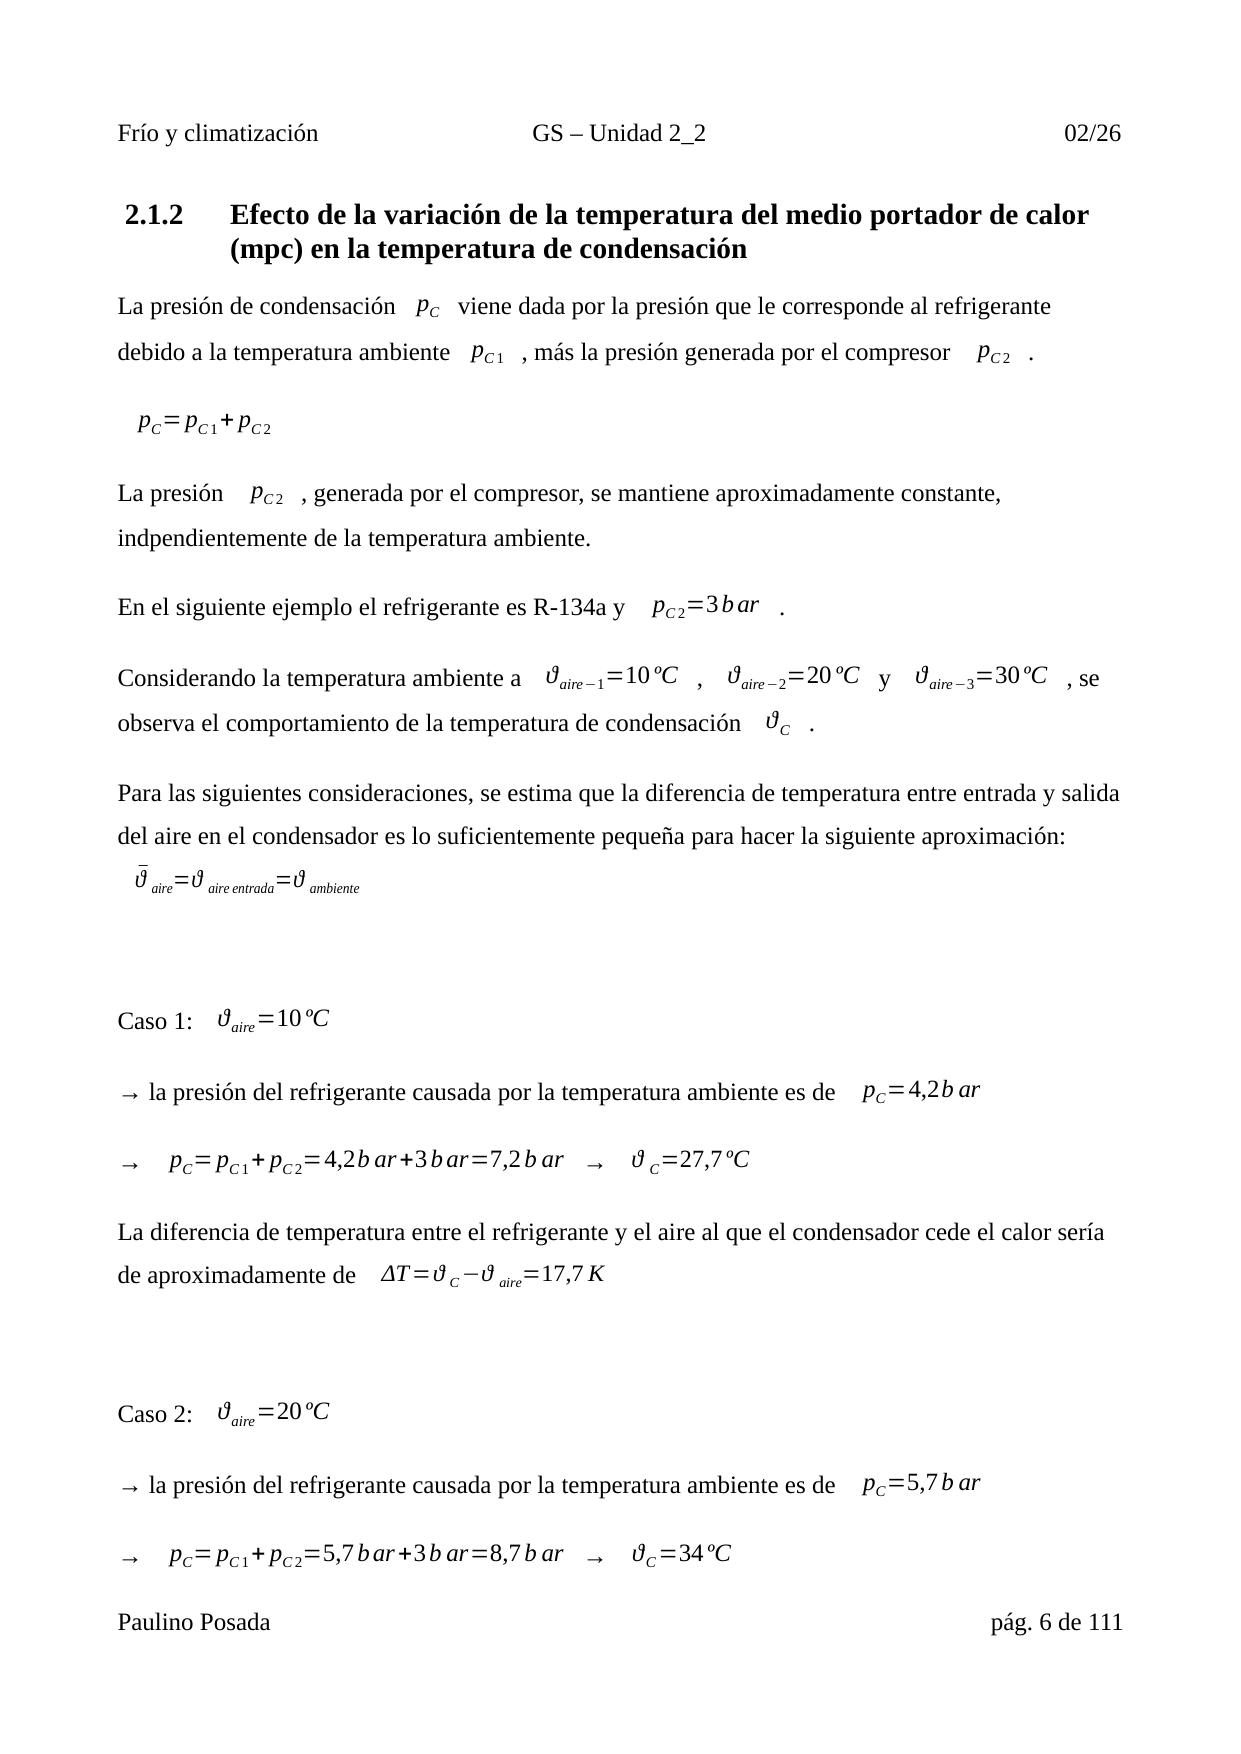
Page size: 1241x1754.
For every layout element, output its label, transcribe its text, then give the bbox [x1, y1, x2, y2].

text La diferencia de temperatura entre el refrigerante y el aire al que el condensador cede el calor sería de aproximadamente de [117, 1217, 1123, 1291]
text Caso 2: [117, 1398, 1123, 1429]
text → → [117, 1539, 1123, 1571]
text → la presión del refrigerante causada por la temperatura ambiente es de [117, 1075, 1123, 1107]
text Caso 1: [117, 1004, 1123, 1036]
text La presión de condensaciónviene dada por la presión que le corresponde al refrigerante debido a la temperatura ambiente, más la presión generada por el compresor . [117, 290, 1123, 367]
text → → [117, 1146, 1123, 1177]
subtitle Efecto de la variación de la temperatura del medio portador de calor (mpc) en la temperatura de condensación [117, 197, 1123, 265]
text Para las siguientes consideraciones, se estima que la diferencia de temperatura entre entrada y salida del aire en el condensador es lo suficientemente pequeña para hacer la siguiente aproximación: [117, 778, 1123, 897]
text Considerando la temperatura ambiente a , y , se observa el comportamiento de la temperatura de condensación . [117, 661, 1123, 738]
text La presión , generada por el compresor, se mantiene aproximadamente constante, indpendientemente de la temperatura ambiente. [117, 477, 1123, 551]
text → la presión del refrigerante causada por la temperatura ambiente es de [117, 1469, 1123, 1500]
text En el siguiente ejemplo el refrigerante es R-134a y . [117, 591, 1123, 622]
